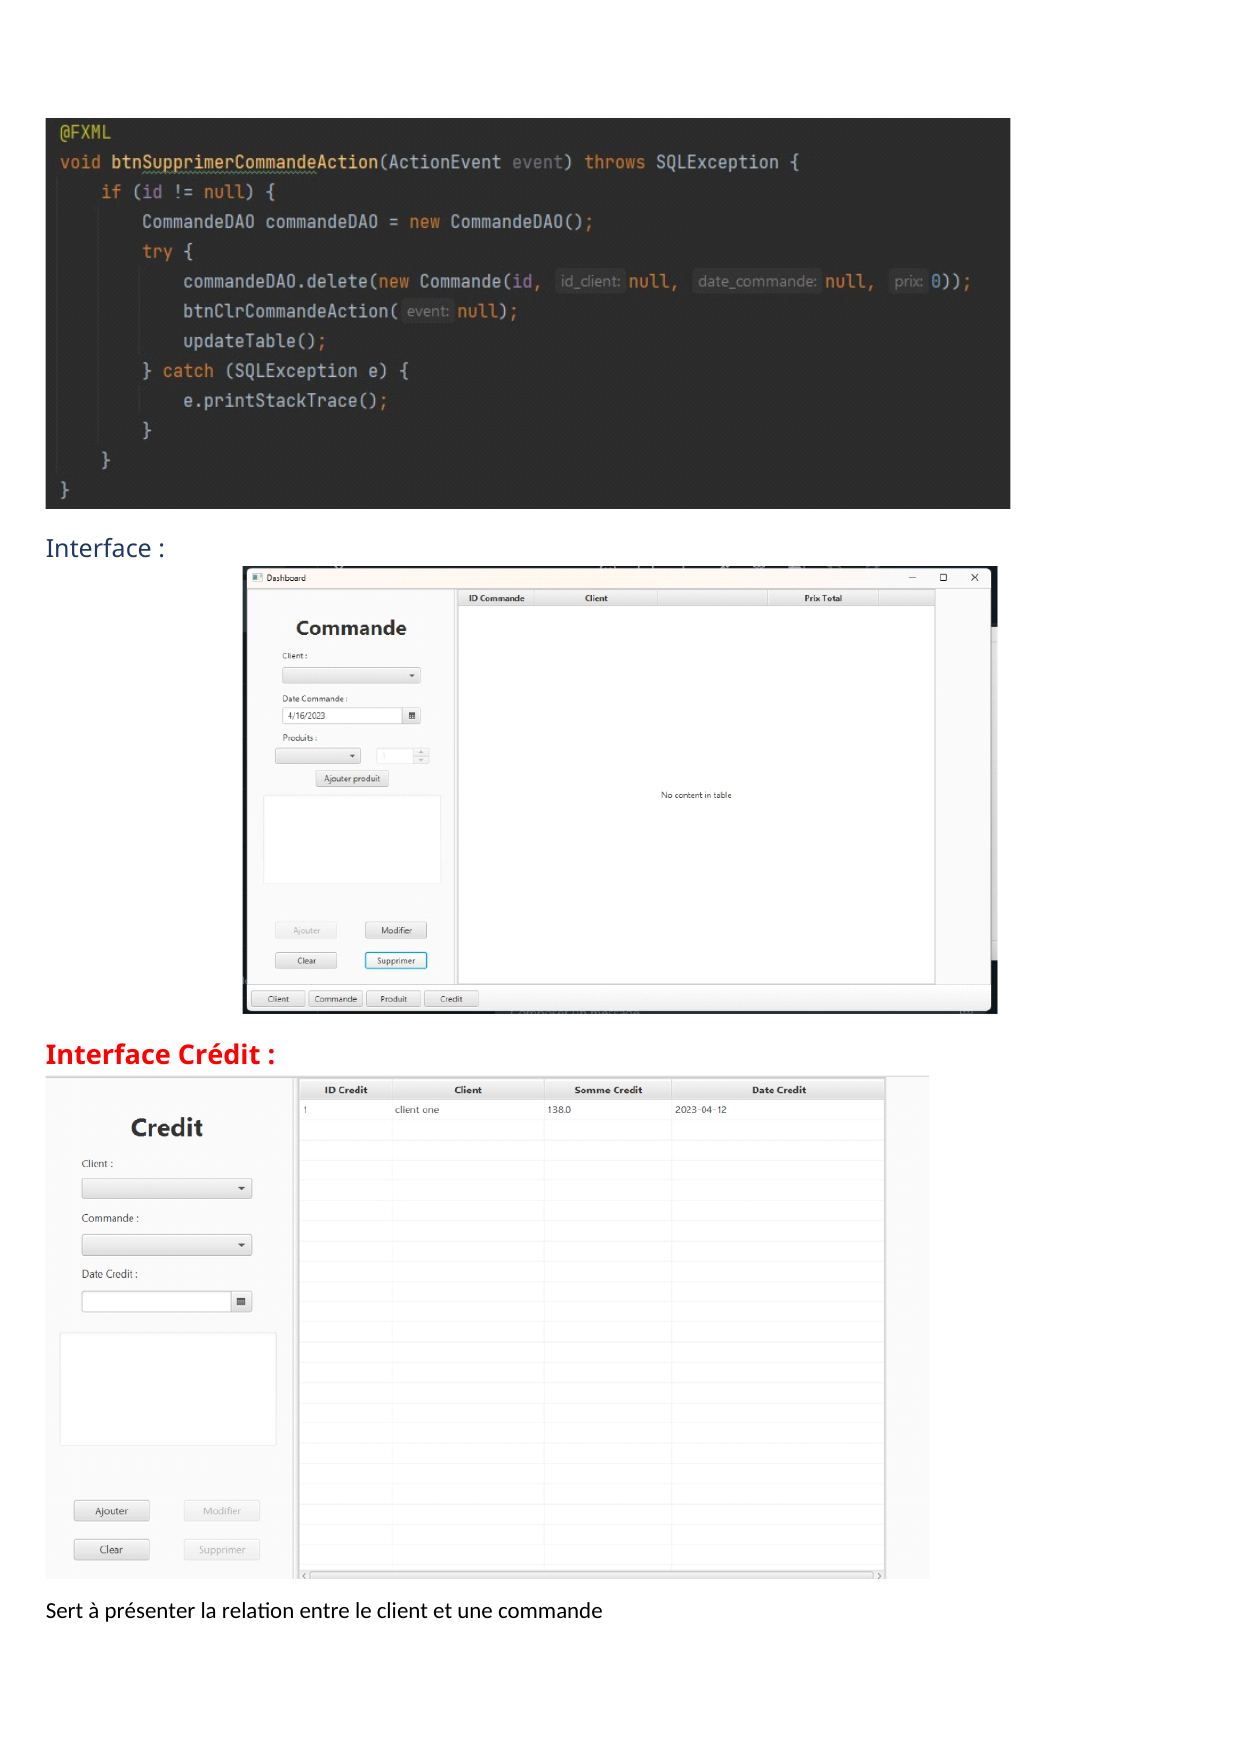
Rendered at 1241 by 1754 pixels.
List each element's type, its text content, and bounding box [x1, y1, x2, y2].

text Sert à présenter la relation entre le client et une commande [46, 1596, 1195, 1624]
text Interface Crédit : [46, 1036, 1195, 1073]
text Interface : [46, 530, 1195, 564]
